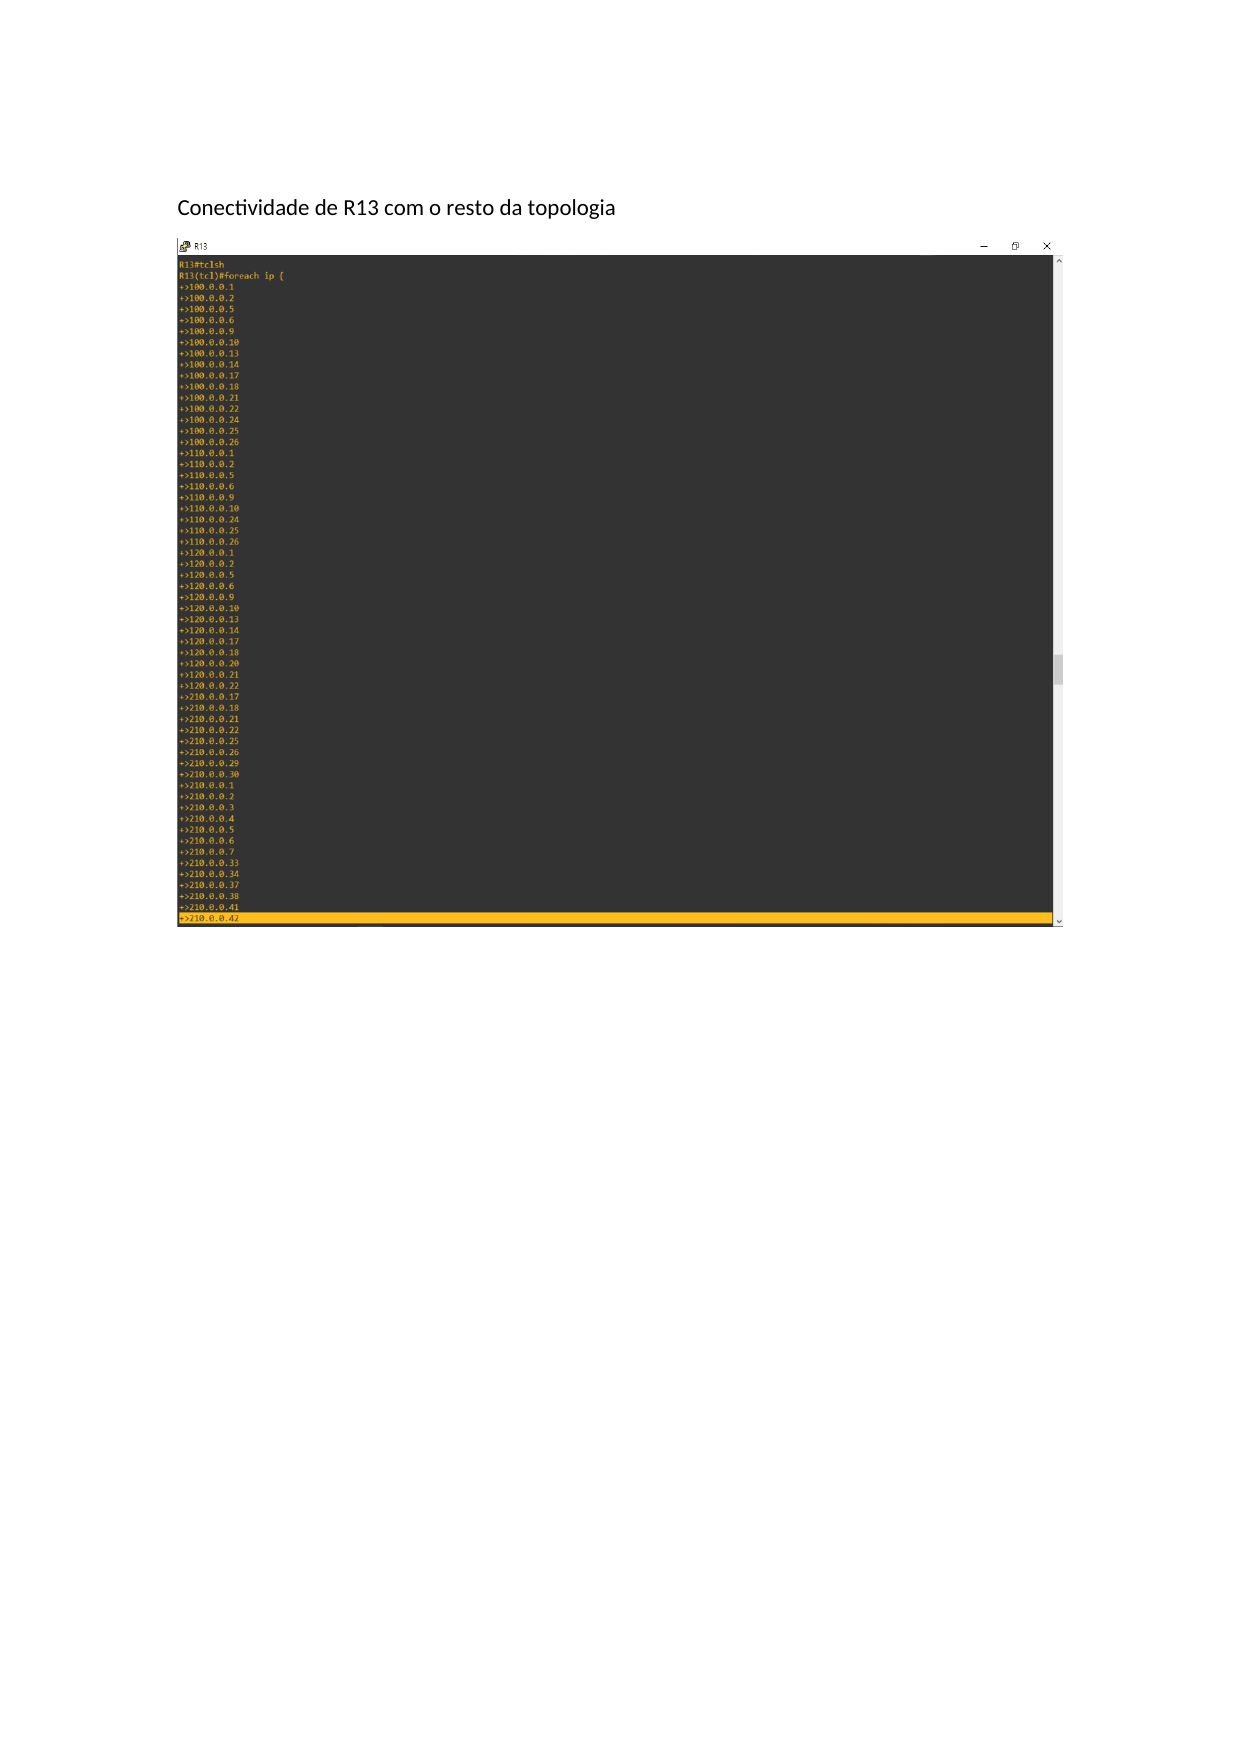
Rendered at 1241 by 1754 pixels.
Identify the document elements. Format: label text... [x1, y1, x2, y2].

text Conectividade de R13 com o resto da topologia [177, 193, 1063, 221]
